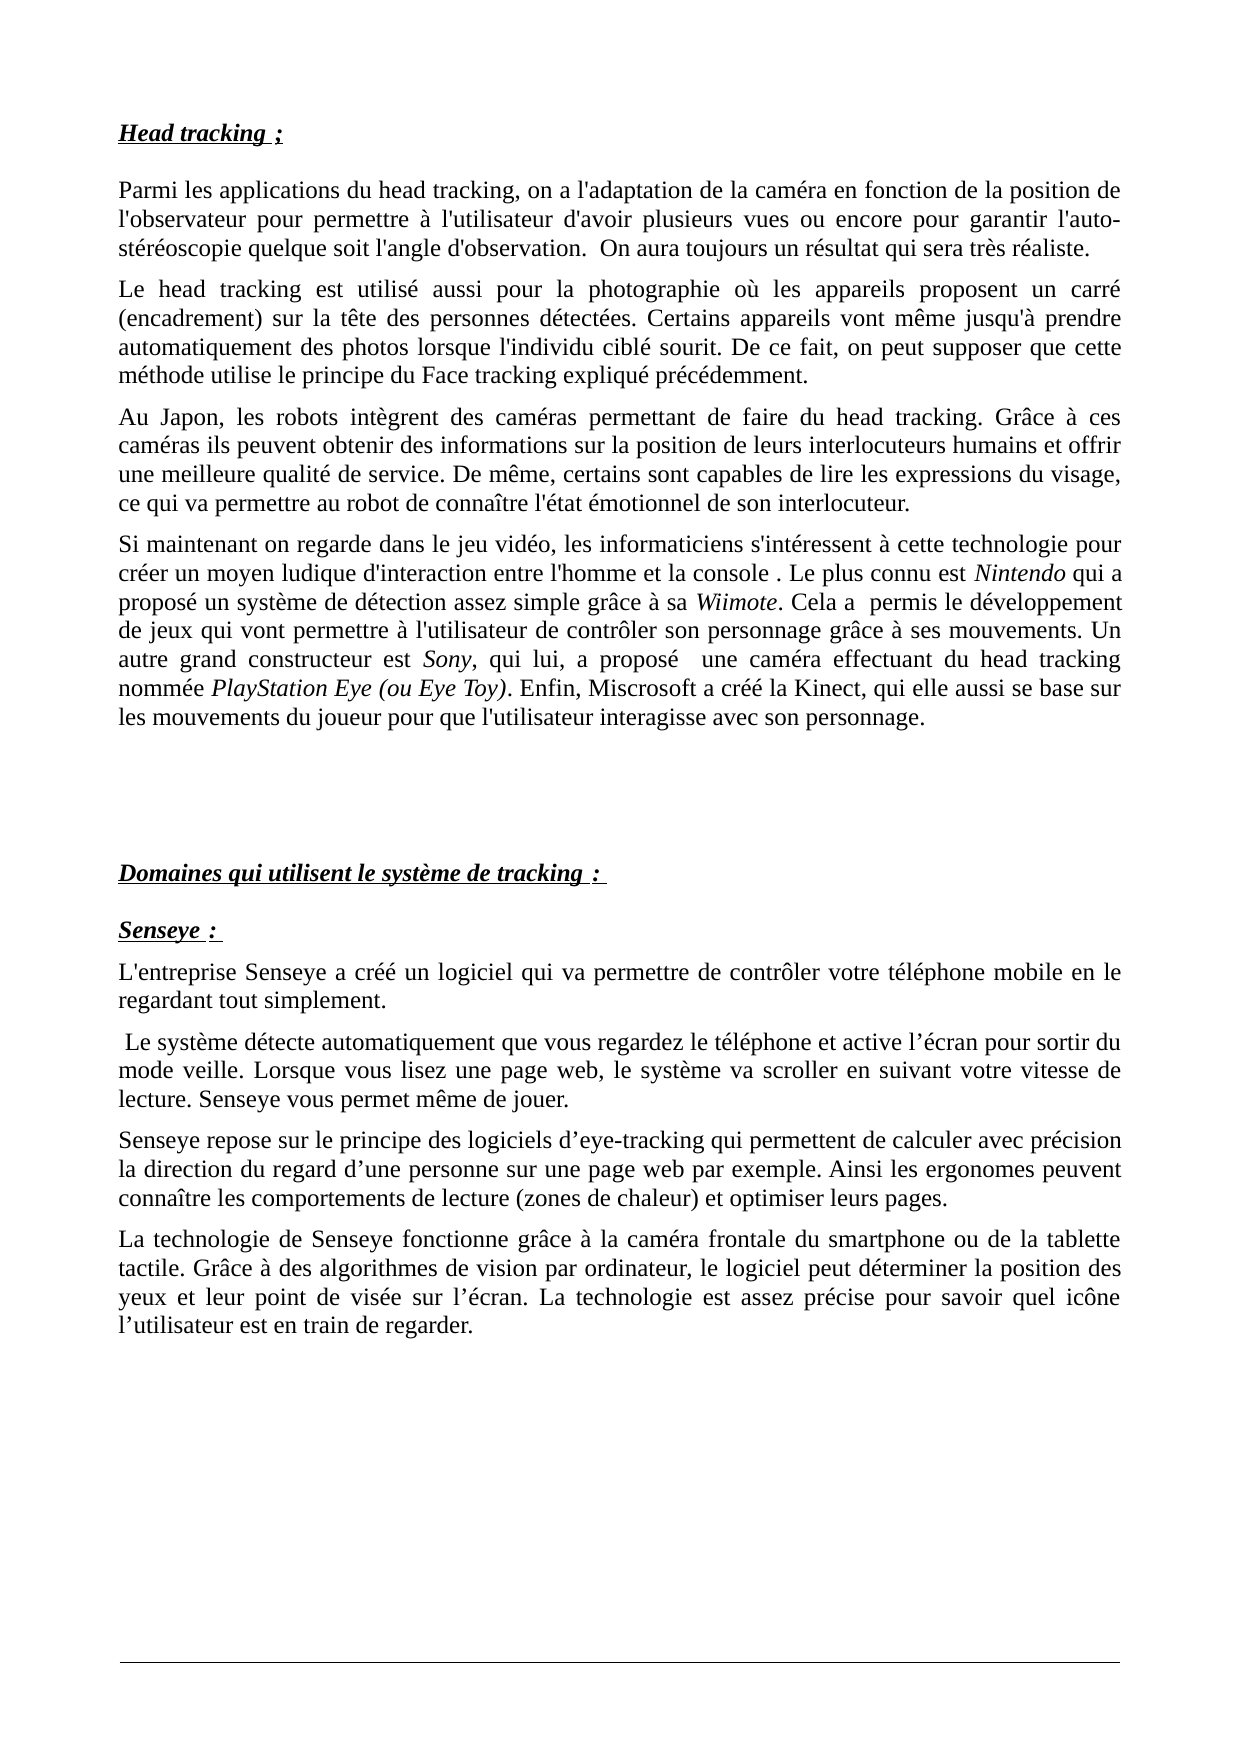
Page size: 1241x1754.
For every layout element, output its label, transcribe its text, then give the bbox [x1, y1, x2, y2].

text Le head tracking est utilisé aussi pour la photographie où les appareils proposent un carré (encadrement) sur la tête des personnes détectées. Certains appareils vont même jusqu'à prendre automatiquement des photos lorsque l'individu ciblé sourit. De ce fait, on peut supposer que cette méthode utilise le principe du Face tracking expliqué précédemment. [118, 274, 1122, 389]
text Head tracking ; [118, 118, 1122, 147]
text Si maintenant on regarde dans le jeu vidéo, les informaticiens s'intéressent à cette technologie pour créer un moyen ludique d'interaction entre l'homme et la console . Le plus connu est Nintendo qui a proposé un système de détection assez simple grâce à sa Wiimote. Cela a permis le développement de jeux qui vont permettre à l'utilisateur de contrôler son personnage grâce à ses mouvements. Un autre grand constructeur est Sony, qui lui, a proposé une caméra effectuant du head tracking nommée PlayStation Eye (ou Eye Toy). Enfin, Miscrosoft a créé la Kinect, qui elle aussi se base sur les mouvements du joueur pour que l'utilisateur interagisse avec son personnage. [118, 529, 1122, 731]
text Parmi les applications du head tracking, on a l'adaptation de la caméra en fonction de la position de l'observateur pour permettre à l'utilisateur d'avoir plusieurs vues ou encore pour garantir l'auto-stéréoscopie quelque soit l'angle d'observation. On aura toujours un résultat qui sera très réaliste. [118, 176, 1122, 262]
text L'entreprise Senseye a créé un logiciel qui va permettre de contrôler votre téléphone mobile en le regardant tout simplement. [118, 957, 1122, 1014]
text Senseye repose sur le principe des logiciels d’eye-tracking qui permettent de calculer avec précision la direction du regard d’une personne sur une page web par exemple. Ainsi les ergonomes peuvent connaître les comportements de lecture (zones de chaleur) et optimiser leurs pages. [118, 1126, 1122, 1212]
text Le système détecte automatiquement que vous regardez le téléphone et active l’écran pour sortir du mode veille. Lorsque vous lisez une page web, le système va scroller en suivant votre vitesse de lecture. Senseye vous permet même de jouer. [118, 1027, 1122, 1113]
text Au Japon, les robots intègrent des caméras permettant de faire du head tracking. Grâce à ces caméras ils peuvent obtenir des informations sur la position de leurs interlocuteurs humains et offrir une meilleure qualité de service. De même, certains sont capables de lire les expressions du visage, ce qui va permettre au robot de connaître l'état émotionnel de son interlocuteur. [118, 402, 1122, 517]
text Senseye : [118, 916, 1122, 944]
text La technologie de Senseye fonctionne grâce à la caméra frontale du smartphone ou de la tablette tactile. Grâce à des algorithmes de vision par ordinateur, le logiciel peut déterminer la position des yeux et leur point de visée sur l’écran. La technologie est assez précise pour savoir quel icône l’utilisateur est en train de regarder. [118, 1224, 1122, 1339]
text Domaines qui utilisent le système de tracking : [118, 858, 1122, 887]
